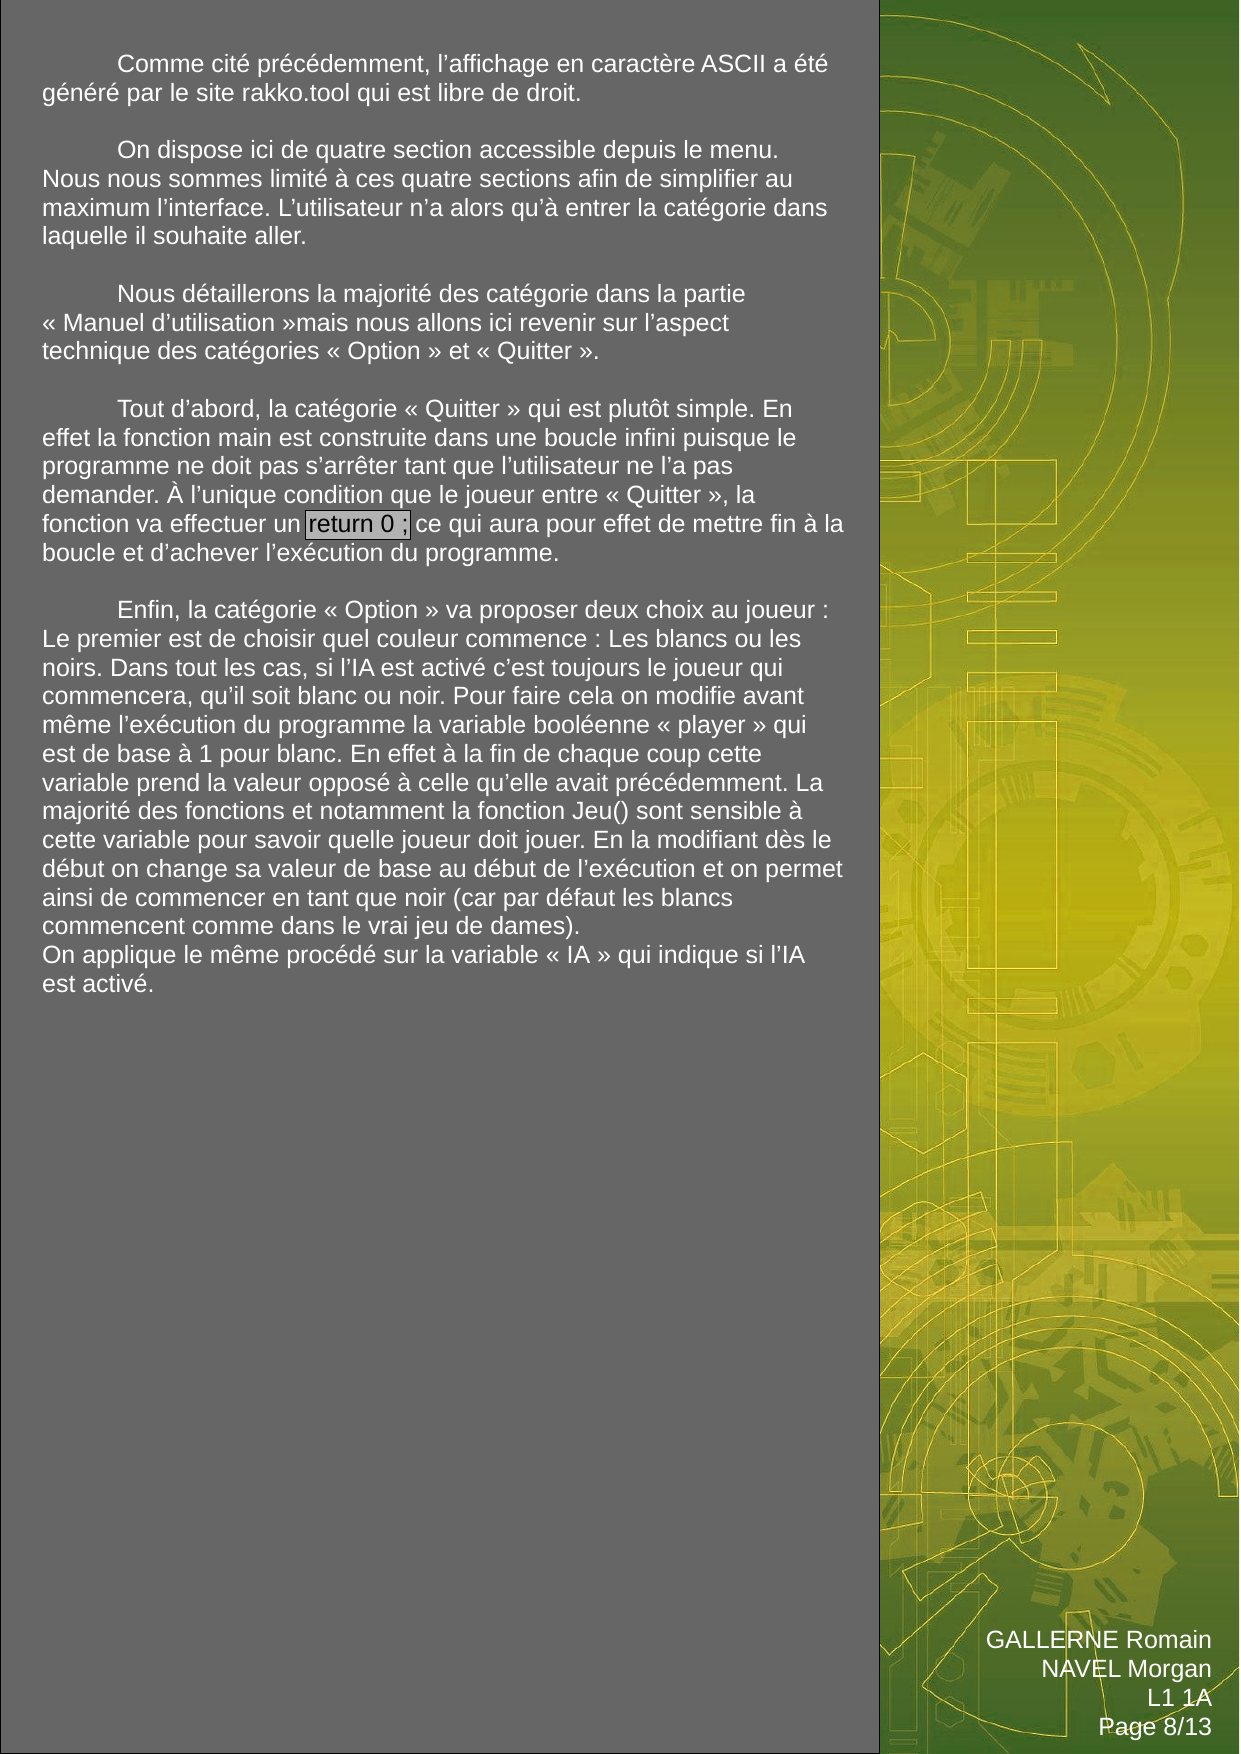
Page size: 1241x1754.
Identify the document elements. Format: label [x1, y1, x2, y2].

picture [880, 0, 1240, 1754]
